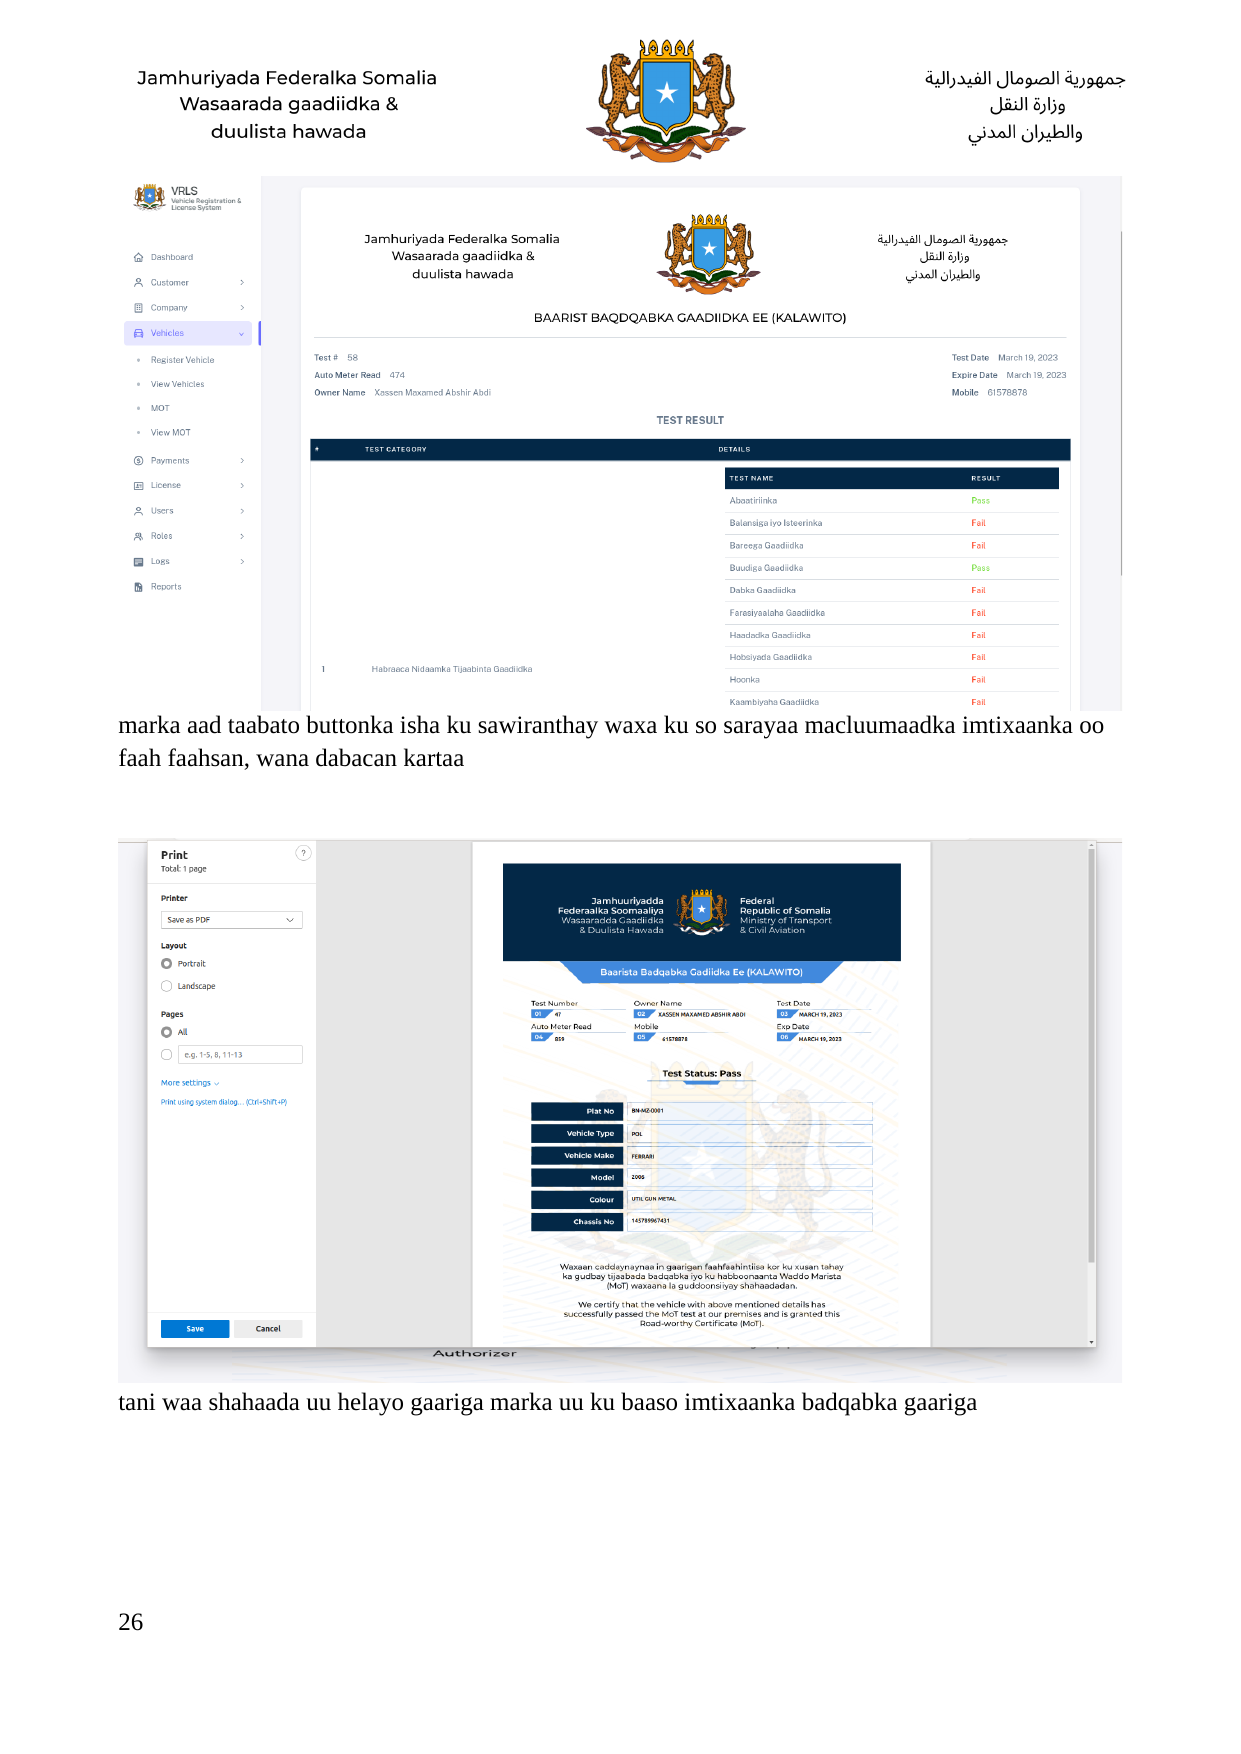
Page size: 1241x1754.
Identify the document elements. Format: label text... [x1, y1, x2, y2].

picture [118, 19, 1157, 711]
text marka aad taabato buttonka isha ku sawiranthay waxa ku so sarayaa macluumaadka imtixaanka oo faah faahsan, wana dabacan kartaa [118, 711, 1122, 772]
text tani waa shahaada uu helayo gaariga marka uu ku baaso imtixaanka badqabka gaariga [118, 1383, 1122, 1415]
picture [118, 838, 1123, 1383]
